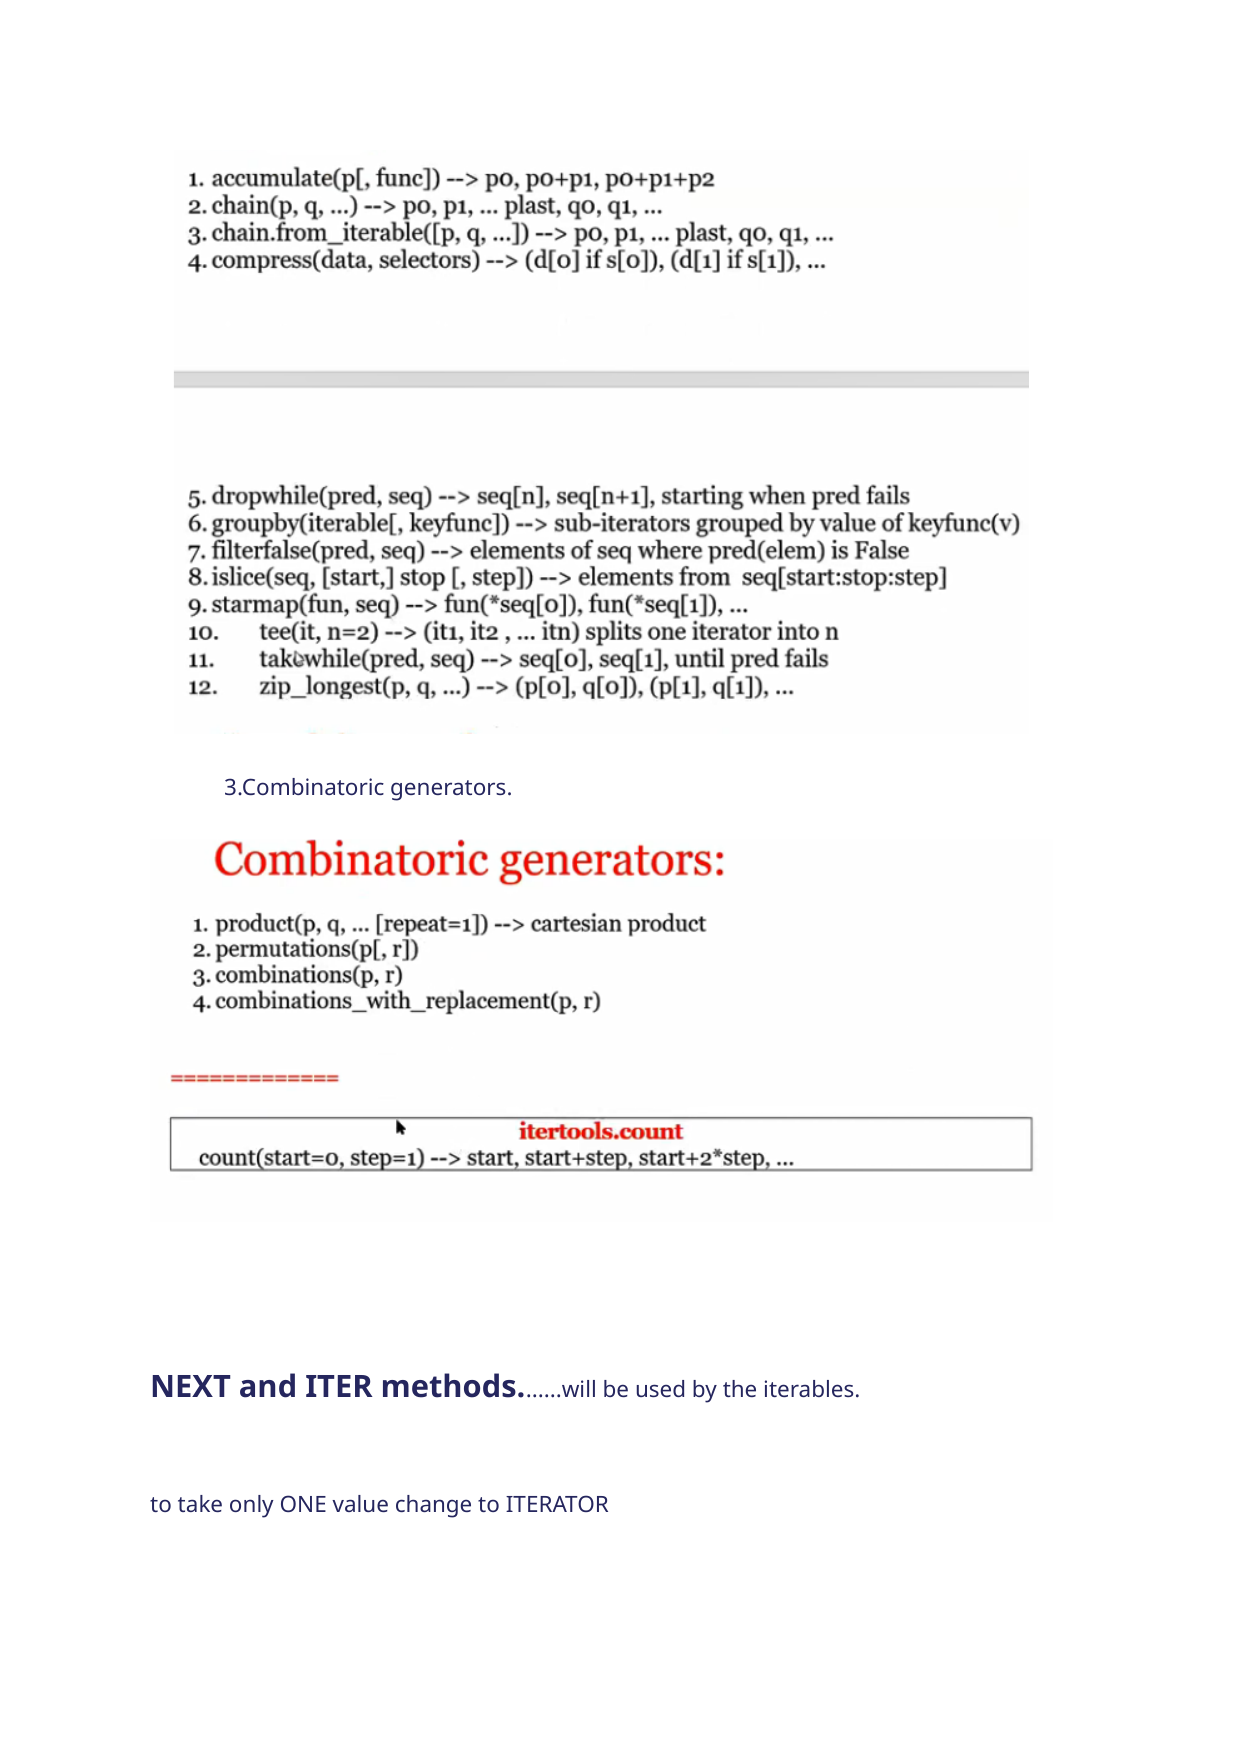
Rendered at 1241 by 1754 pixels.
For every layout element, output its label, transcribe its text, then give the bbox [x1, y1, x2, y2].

text to take only ONE value change to ITERATOR [150, 1481, 1053, 1519]
picture [150, 839, 1053, 1222]
text 3.Combinatoric generators. [150, 764, 1053, 802]
text NEXT and ITER methods.......will be used by the iterables. [150, 1364, 1053, 1406]
picture [173, 150, 1029, 734]
